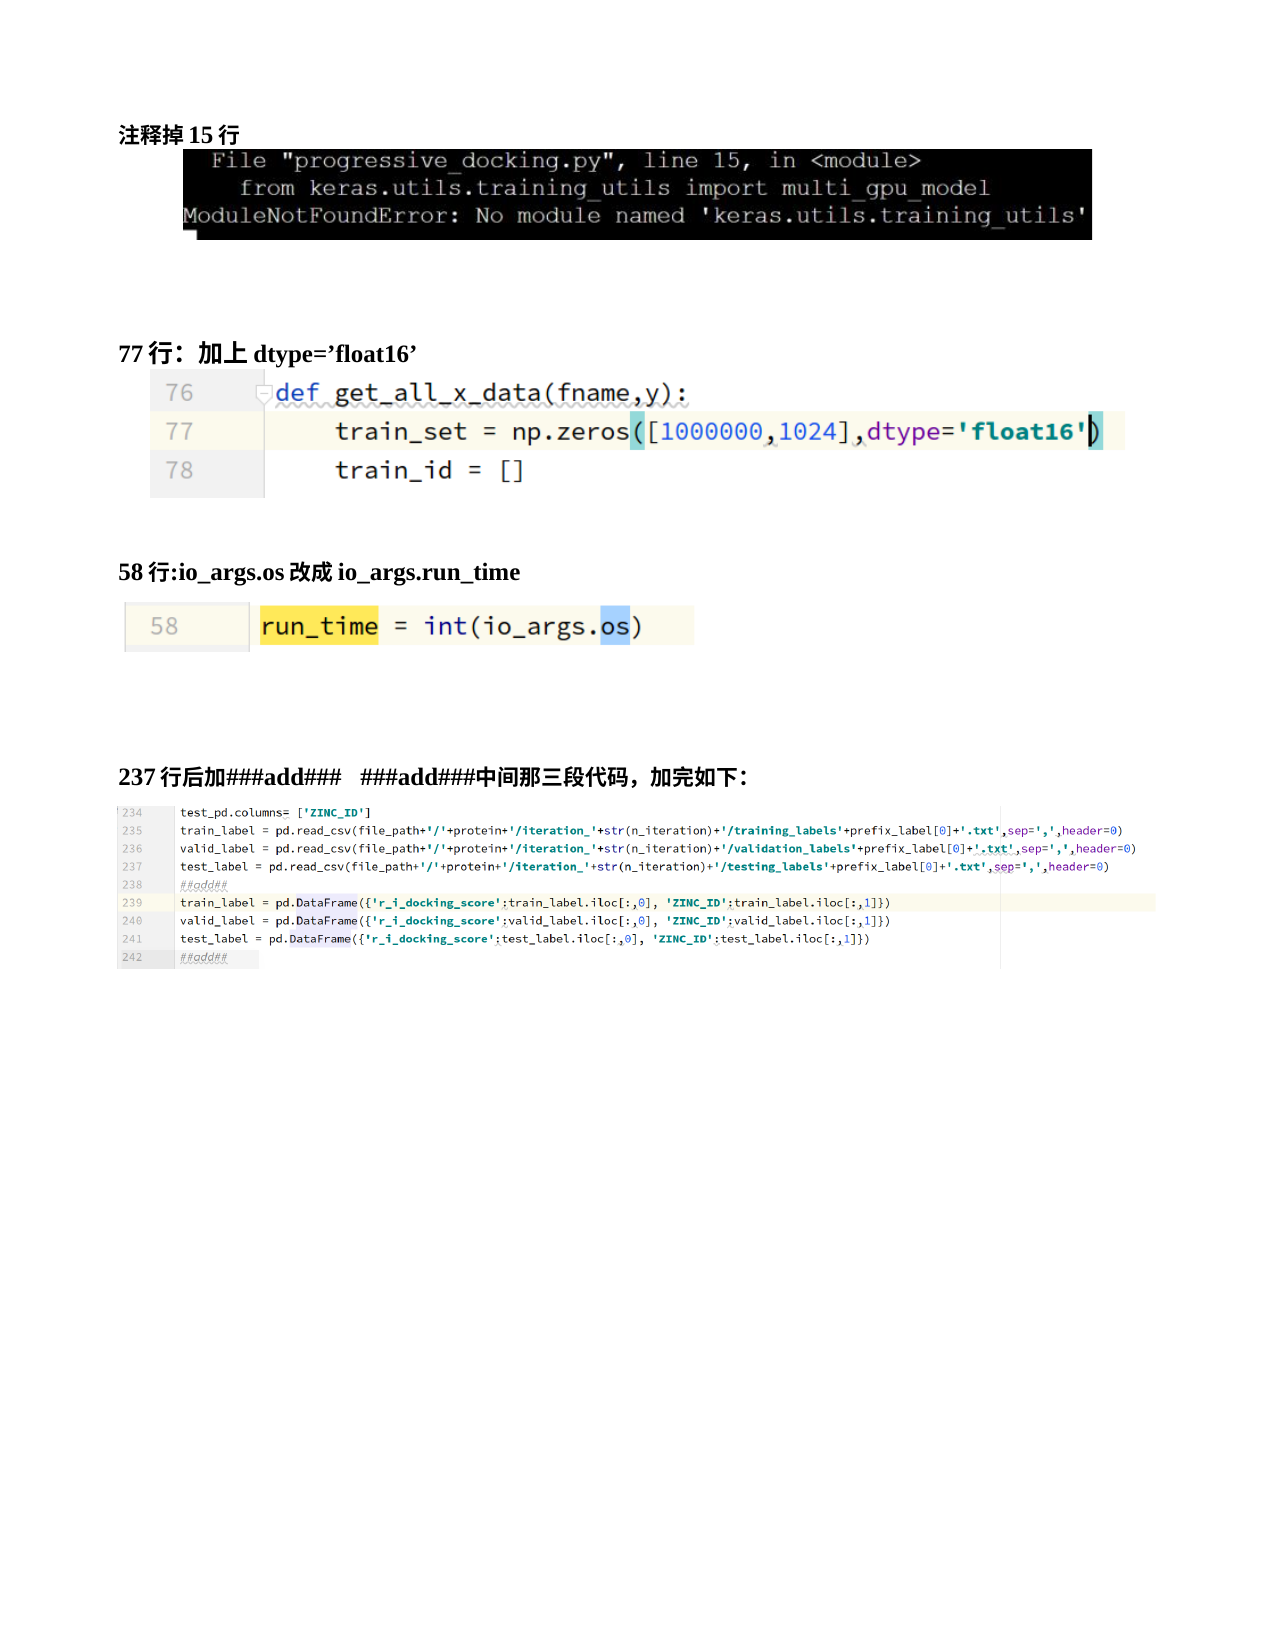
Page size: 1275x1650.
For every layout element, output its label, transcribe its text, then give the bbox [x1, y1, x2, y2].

text 237行后加###add### ###add###中间那三段代码，加完如下： [118, 759, 1157, 791]
picture [183, 149, 1093, 240]
text 注释掉15行 [118, 118, 1157, 150]
picture [150, 369, 1125, 498]
text 77行：加上dtype=’float16’ [118, 333, 1157, 369]
text 58行:io_args.os改成io_args.run_time [118, 555, 1157, 587]
picture [119, 602, 695, 652]
picture [117, 806, 1156, 969]
